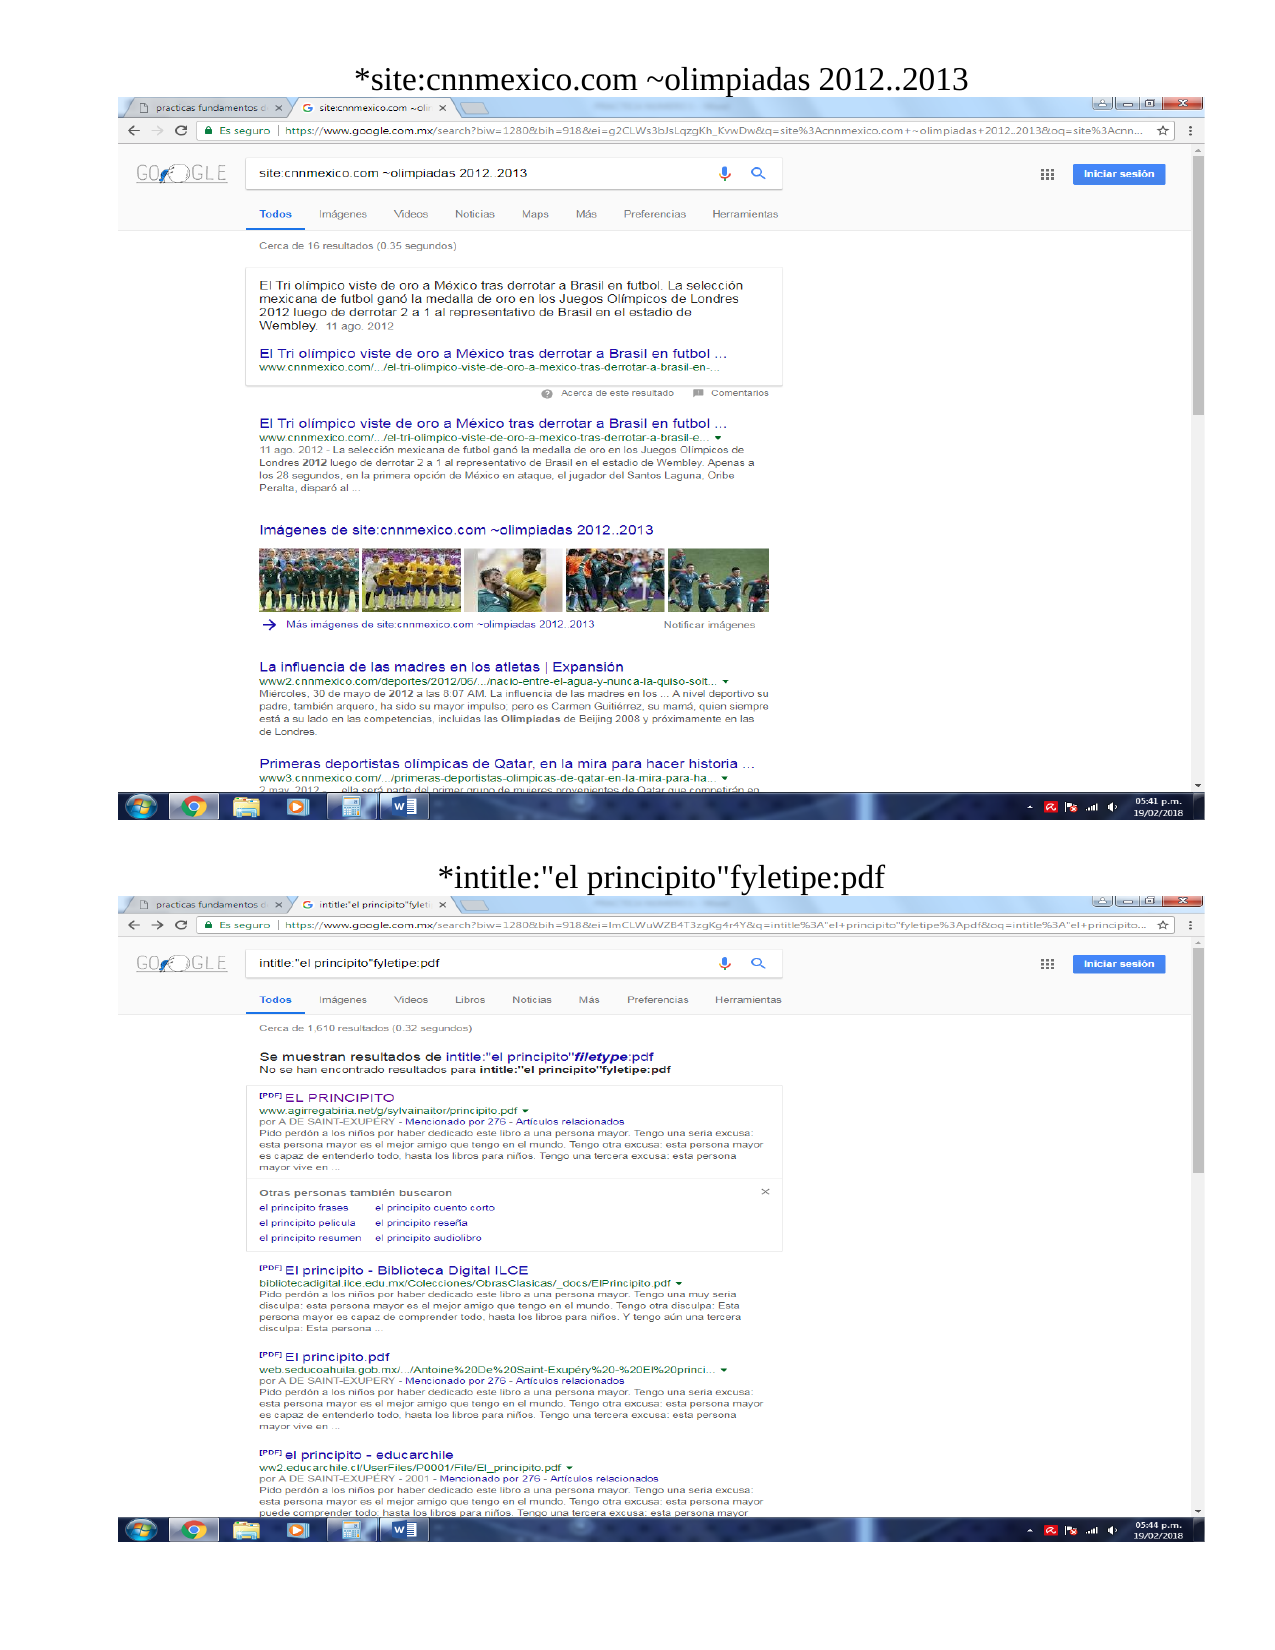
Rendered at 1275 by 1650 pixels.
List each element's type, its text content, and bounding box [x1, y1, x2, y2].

text *site:cnnmexico.com ~olimpiadas 2012..2013 [118, 59, 1205, 97]
text *intitle:"el principito"fyletipe:pdf [118, 858, 1205, 896]
